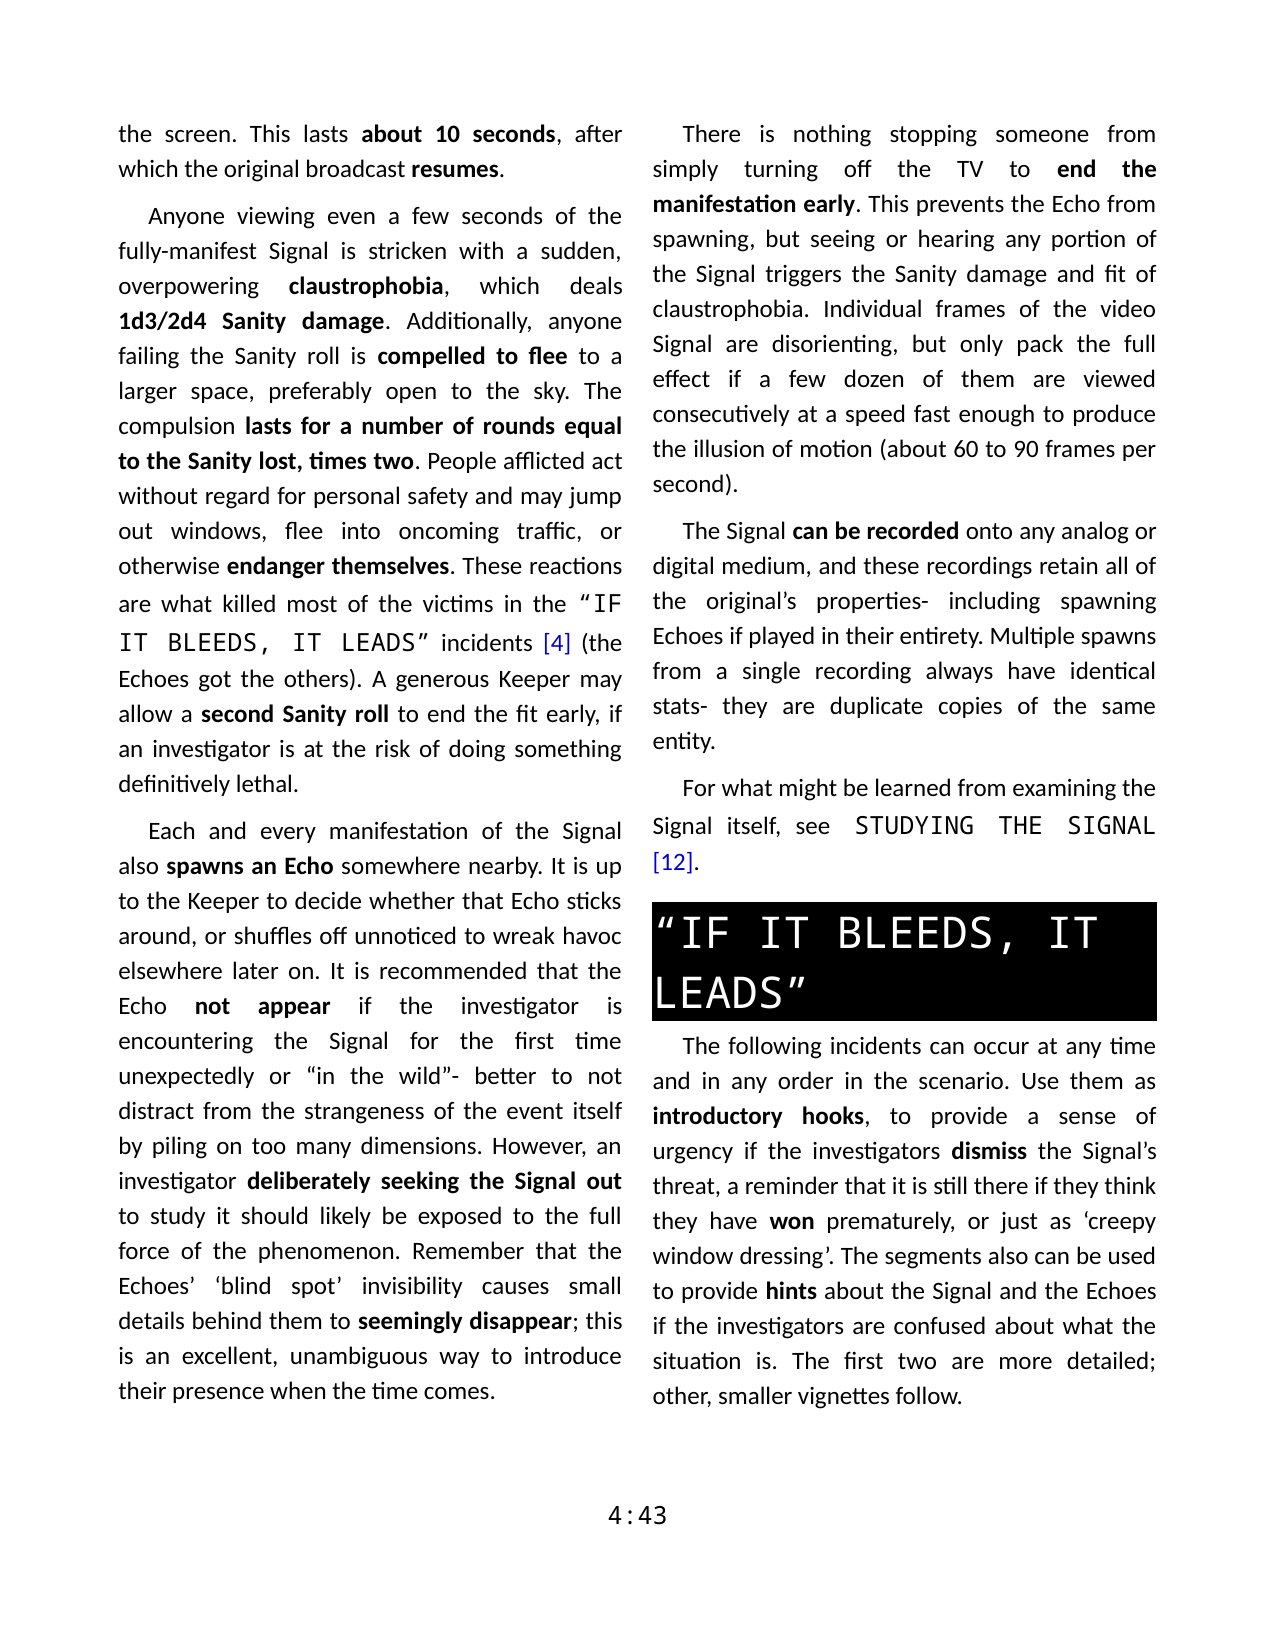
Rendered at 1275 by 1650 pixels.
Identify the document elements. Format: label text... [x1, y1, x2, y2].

text The Signal can be recorded onto any analog or digital medium, and these recordings retain all of the original’s properties- including spawning Echoes if played in their entirety. Multiple spawns from a single recording always have identical stats- they are duplicate copies of the same entity. [652, 515, 1157, 756]
text Each and every manifestation of the Signal also spawns an Echo somewhere nearby. It is up to the Keeper to decide whether that Echo sticks around, or shuffles off unnoticed to wreak havoc elsewhere later on. It is recommended that the Echo not appear if the investigator is encountering the Signal for the first time unexpectedly or “in the wild”- better to not distract from the strangeness of the event itself by piling on too many dimensions. However, an investigator deliberately seeking the Signal out to study it should likely be exposed to the full force of the phenomenon. Remember that the Echoes’ ‘blind spot’ invisibility causes small details behind them to seemingly disappear; this is an excellent, unambiguous way to introduce their presence when the time comes. [118, 815, 622, 1406]
text For what might be learned from examining the Signal itself, see STUDYING THE SIGNAL [8]. [652, 772, 1157, 877]
text Anyone viewing even a few seconds of the fully-manifest Signal is stricken with a sudden, overpowering claustrophobia, which deals 1d3/2d4 Sanity damage. Additionally, anyone failing the Sanity roll is compelled to flee to a larger space, preferably open to the sky. The compulsion lasts for a number of rounds equal to the Sanity lost, times two. People afflicted act without regard for personal safety and may jump out windows, flee into oncoming traffic, or otherwise endanger themselves. These reactions are what killed most of the victims in the “IF IT BLEEDS, IT LEADS” incidents [4] (the Echoes got the others). A generous Keeper may allow a second Sanity roll to end the fit early, if an investigator is at the risk of doing something definitively lethal. [118, 200, 622, 799]
text There is nothing stopping someone from simply turning off the TV to end the manifestation early. This prevents the Echo from spawning, but seeing or hearing any portion of the Signal triggers the Sanity damage and fit of claustrophobia. Individual frames of the video Signal are disorienting, but only pack the full effect if a few dozen of them are viewed consecutively at a speed fast enough to produce the illusion of motion (about 60 to 90 frames per second). [652, 118, 1157, 499]
subtitle “IF IT BLEEDS, IT LEADS” [652, 902, 1157, 1021]
text the screen. This lasts about 10 seconds, after which the original broadcast resumes. [118, 118, 622, 184]
text The following incidents can occur at any time and in any order in the scenario. Use them as introductory hooks, to provide a sense of urgency if the investigators dismiss the Signal’s threat, a reminder that it is still there if they think they have won prematurely, or just as ‘creepy window dressing’. The segments also can be used to provide hints about the Signal and the Echoes if the investigators are confused about what the situation is. The first two are more detailed; other, smaller vignettes follow. [652, 1030, 1157, 1411]
